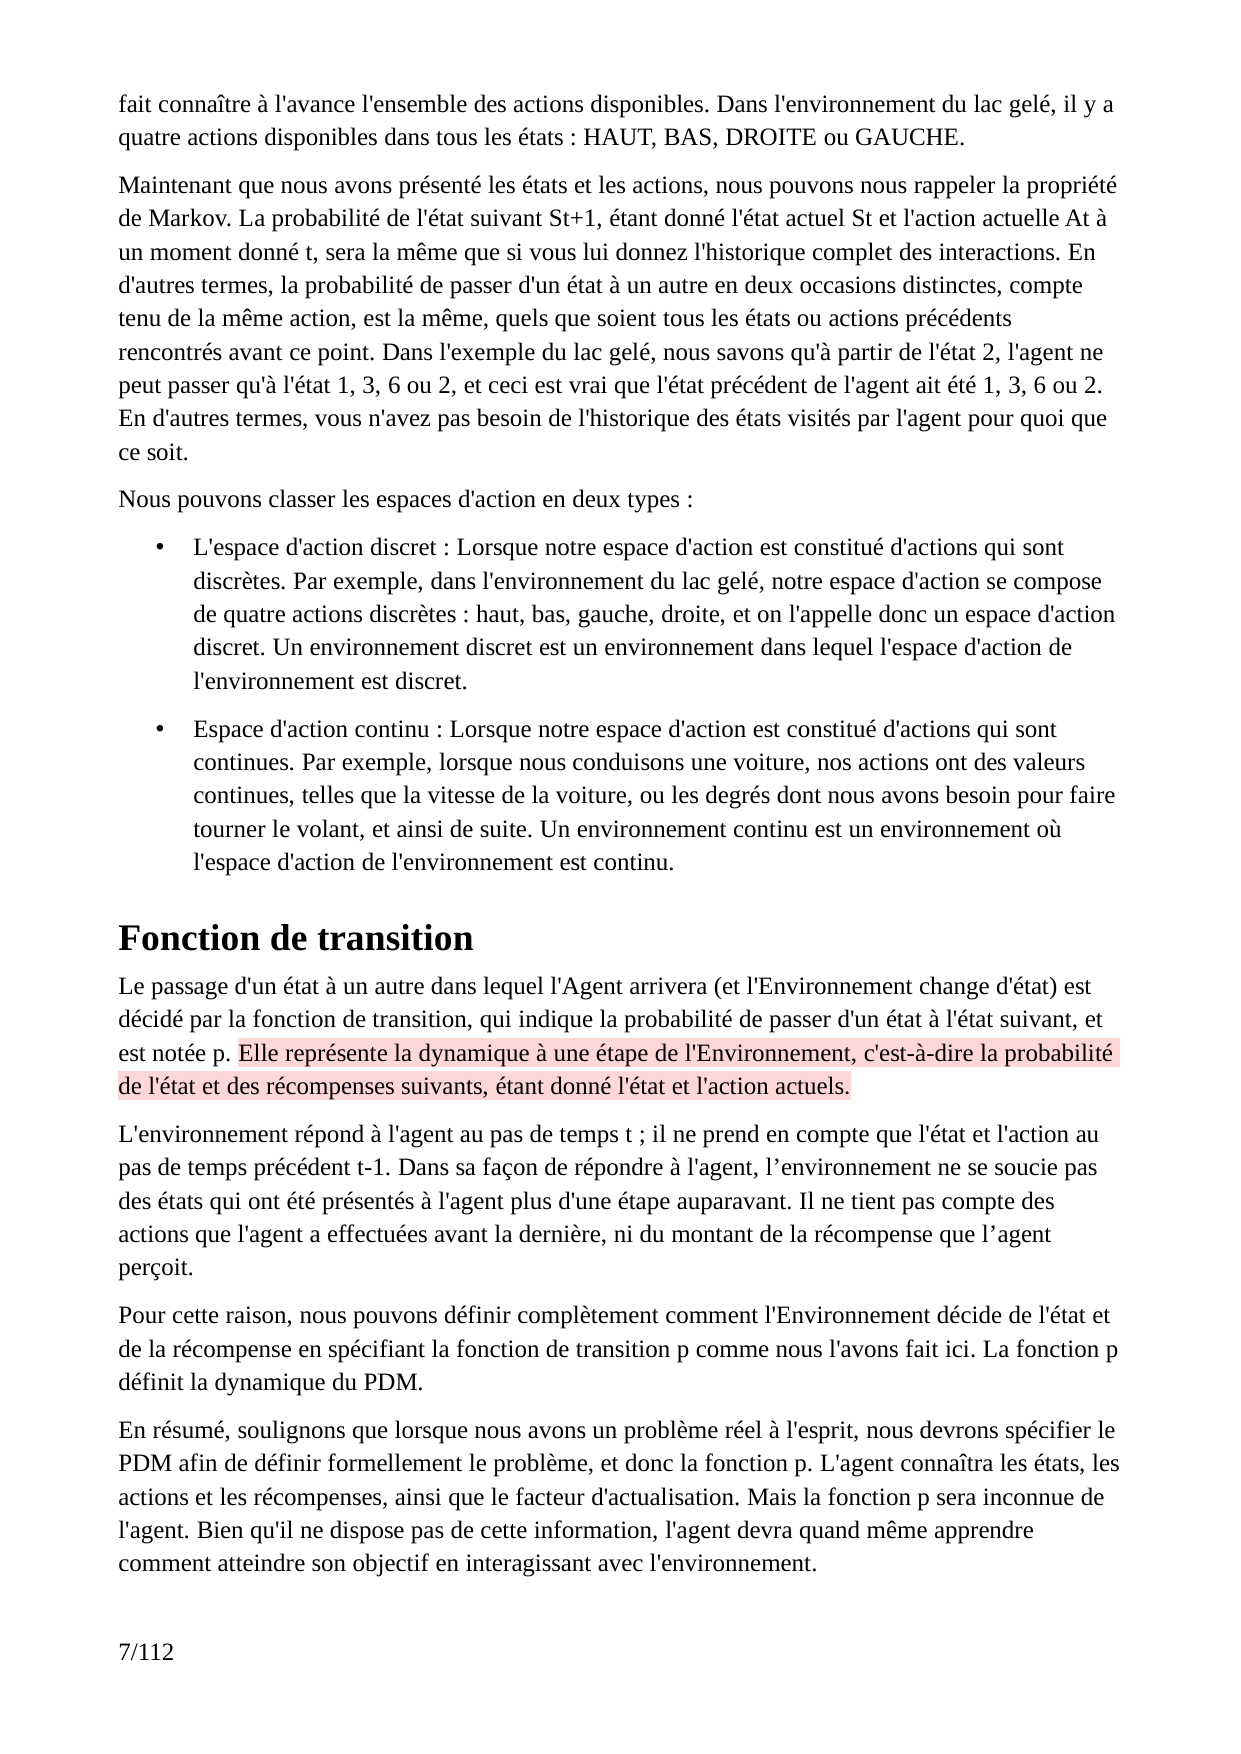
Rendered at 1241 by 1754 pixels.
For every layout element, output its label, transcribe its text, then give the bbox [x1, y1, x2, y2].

text fait connaître à l'avance l'ensemble des actions disponibles. Dans l'environnement du lac gelé, il y a quatre actions disponibles dans tous les états : HAUT, BAS, DROITE ou GAUCHE. [118, 88, 1122, 151]
text L'environnement répond à l'agent au pas de temps t ; il ne prend en compte que l'état et l'action au pas de temps précédent t-1. Dans sa façon de répondre à l'agent, l’environnement ne se soucie pas des états qui ont été présentés à l'agent plus d'une étape auparavant. Il ne tient pas compte des actions que l'agent a effectuées avant la dernière, ni du montant de la récompense que l’agent perçoit. [118, 1119, 1122, 1281]
text Le passage d'un état à un autre dans lequel l'Agent arrivera (et l'Environnement change d'état) est décidé par la fonction de transition, qui indique la probabilité de passer d'un état à l'état suivant, et est notée p. Elle représente la dynamique à une étape de l'Environnement, c'est-à-dire la probabilité de l'état et des récompenses suivants, étant donné l'état et l'action actuels. [118, 971, 1122, 1100]
list Espace d'action continu : Lorsque notre espace d'action est constitué d'actions qui sont continues. Par exemple, lorsque nous conduisons une voiture, nos actions ont des valeurs continues, telles que la vitesse de la voiture, ou les degrés dont nous avons besoin pour faire tourner le volant, et ainsi de suite. Un environnement continu est un environnement où l'espace d'action de l'environnement est continu. [156, 713, 1122, 876]
text Maintenant que nous avons présenté les états et les actions, nous pouvons nous rappeler la propriété de Markov. La probabilité de l'état suivant St+1, étant donné l'état actuel St et l'action actuelle At à un moment donné t, sera la même que si vous lui donnez l'historique complet des interactions. En d'autres termes, la probabilité de passer d'un état à un autre en deux occasions distinctes, compte tenu de la même action, est la même, quels que soient tous les états ou actions précédents rencontrés avant ce point. Dans l'exemple du lac gelé, nous savons qu'à partir de l'état 2, l'agent ne peut passer qu'à l'état 1, 3, 6 ou 2, et ceci est vrai que l'état précédent de l'agent ait été 1, 3, 6 ou 2. En d'autres termes, vous n'avez pas besoin de l'historique des états visités par l'agent pour quoi que ce soit. [118, 170, 1122, 466]
text Pour cette raison, nous pouvons définir complètement comment l'Environnement décide de l'état et de la récompense en spécifiant la fonction de transition p comme nous l'avons fait ici. La fonction p définit la dynamique du PDM. [118, 1300, 1122, 1396]
list L'espace d'action discret : Lorsque notre espace d'action est constitué d'actions qui sont discrètes. Par exemple, dans l'environnement du lac gelé, notre espace d'action se compose de quatre actions discrètes : haut, bas, gauche, droite, et on l'appelle donc un espace d'action discret. Un environnement discret est un environnement dans lequel l'espace d'action de l'environnement est discret. [156, 532, 1122, 695]
subtitle Fonction de transition [118, 916, 1122, 958]
text Nous pouvons classer les espaces d'action en deux types : [118, 484, 1122, 513]
text En résumé, soulignons que lorsque nous avons un problème réel à l'esprit, nous devrons spécifier le PDM afin de définir formellement le problème, et donc la fonction p. L'agent connaîtra les états, les actions et les récompenses, ainsi que le facteur d'actualisation. Mais la fonction p sera inconnue de l'agent. Bien qu'il ne dispose pas de cette information, l'agent devra quand même apprendre comment atteindre son objectif en interagissant avec l'environnement. [118, 1415, 1122, 1577]
